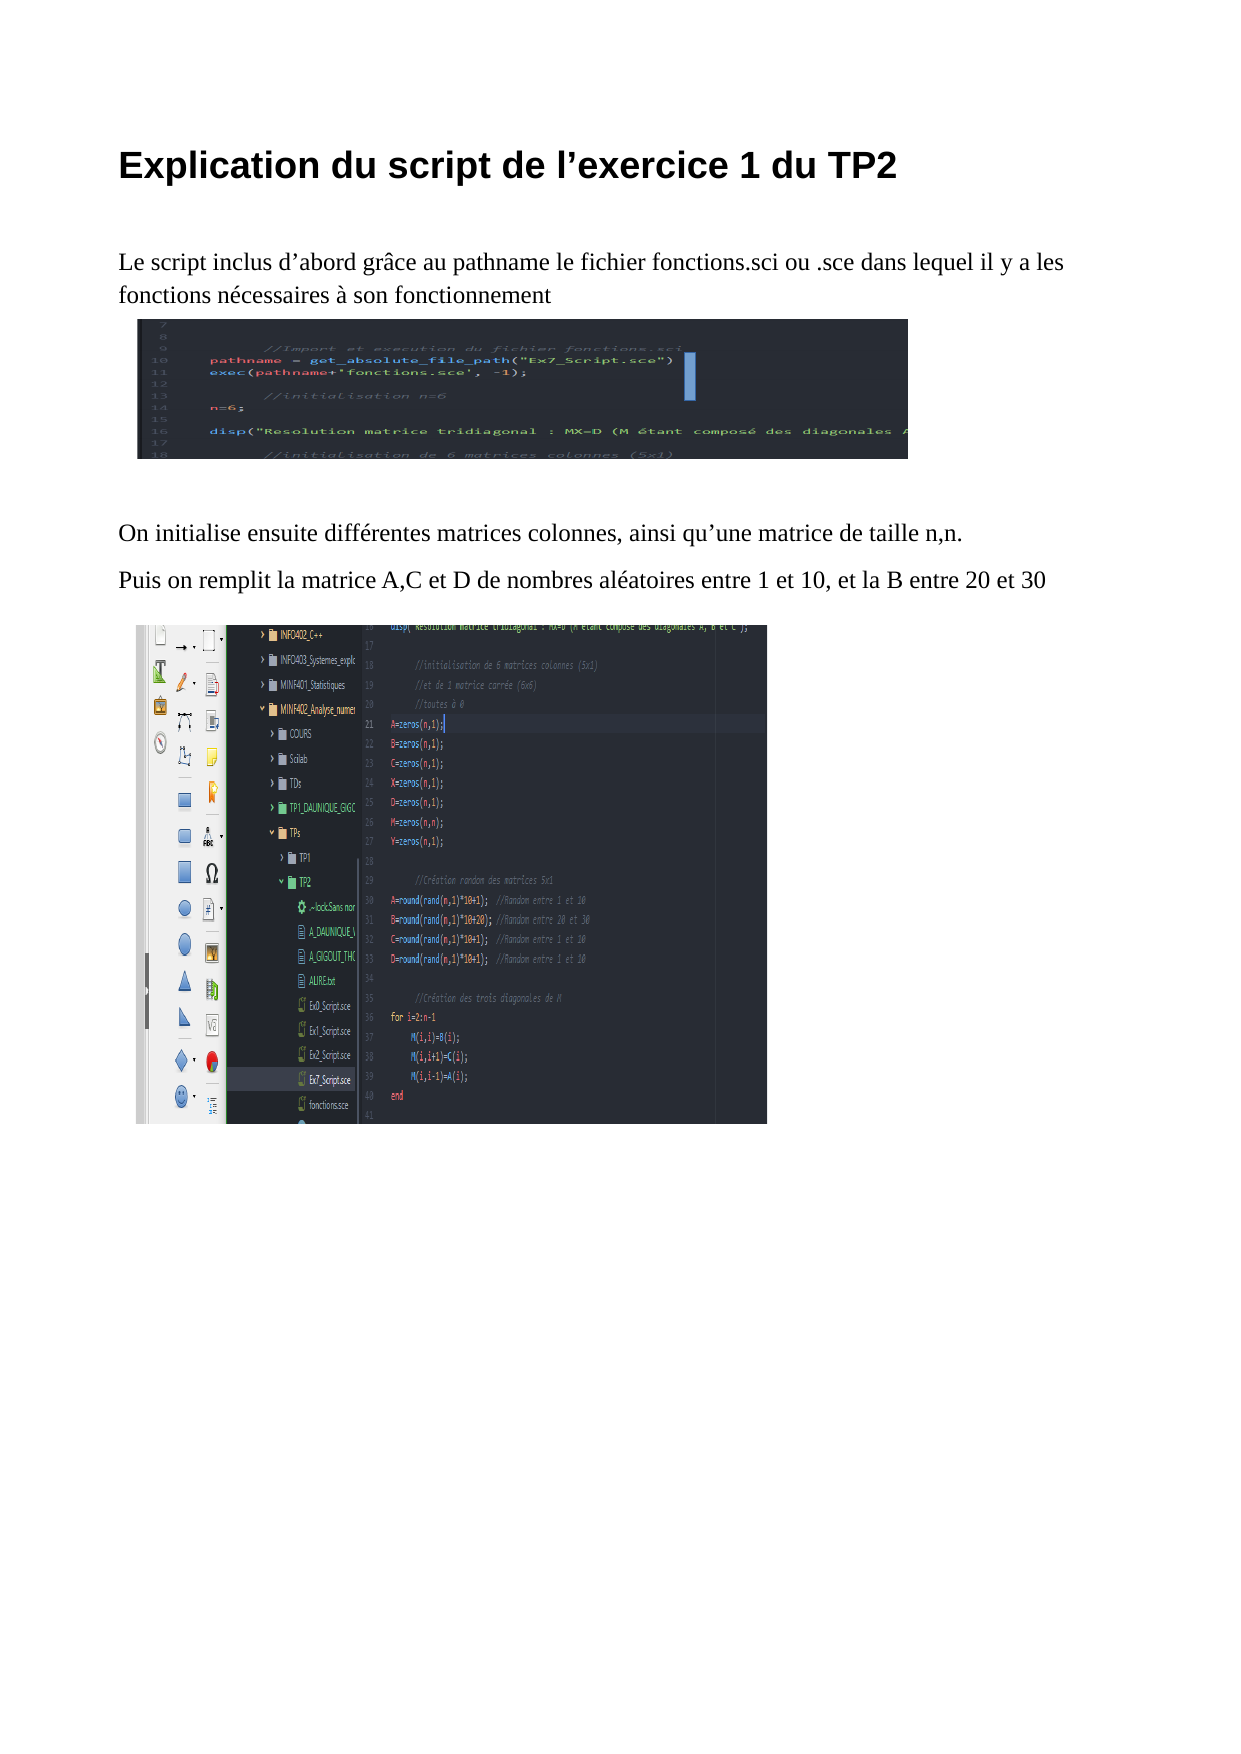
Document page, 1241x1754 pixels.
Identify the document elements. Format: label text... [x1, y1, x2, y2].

picture [491, 625, 638, 1124]
subtitle Explication du script de l’exercice 1 du TP2 [118, 143, 1122, 187]
text On initialise ensuite différentes matrices colonnes, ainsi qu’une matrice de taille n,n. [118, 518, 1122, 547]
text Le script inclus d’abord grâce au pathname le fichier fonctions.sci ou .sce dans lequel il y a les fonctions nécessaires à son fonctionnement [118, 247, 1122, 309]
text Puis on remplit la matrice A,C et D de nombres aléatoires entre 1 et 10, et la B entre 20 et 30 [118, 566, 1122, 594]
picture [137, 319, 482, 436]
